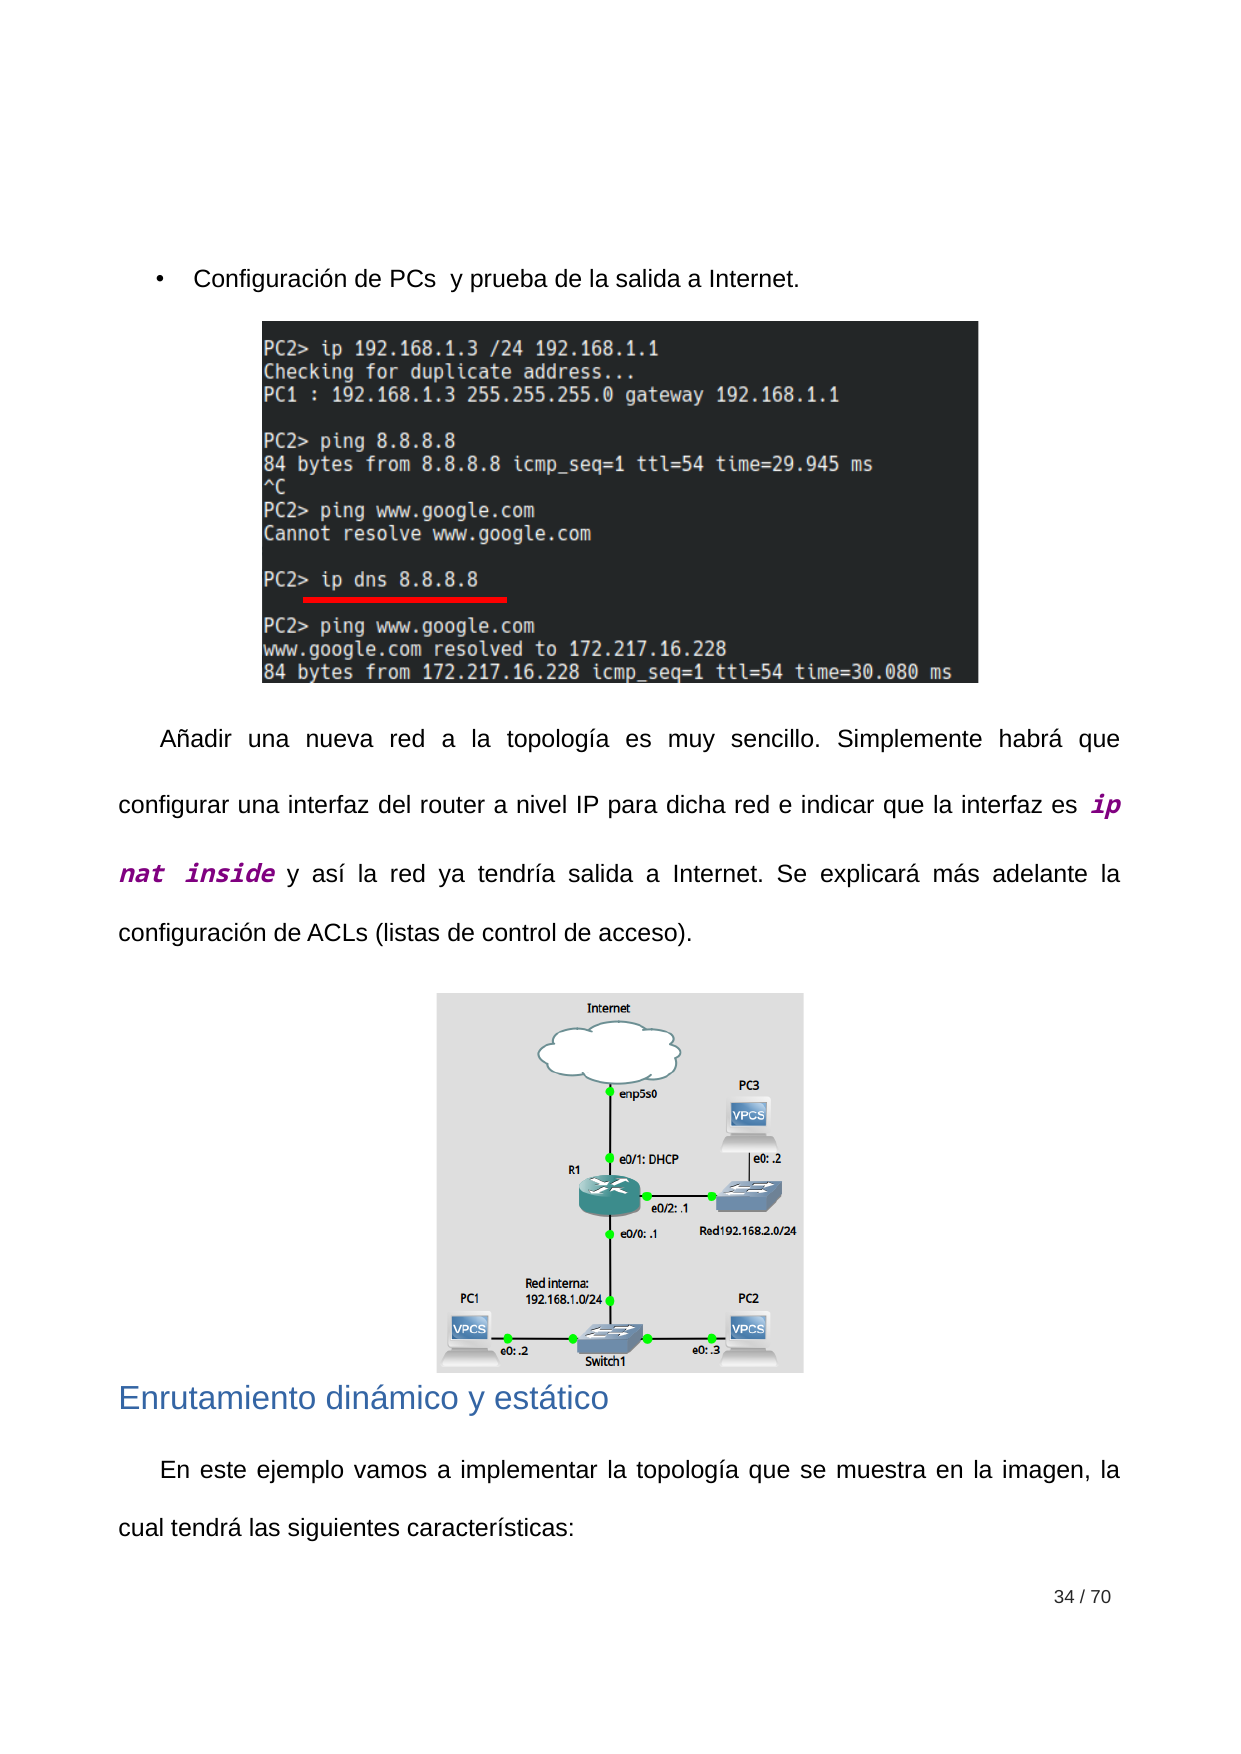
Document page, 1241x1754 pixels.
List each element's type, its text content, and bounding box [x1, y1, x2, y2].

list Configuración de PCs y prueba de la salida a Internet. [156, 264, 1122, 293]
picture [436, 993, 804, 1373]
text Enrutamiento dinámico y estático [118, 1378, 1122, 1417]
text En este ejemplo vamos a implementar la topología que se muestra en la imagen, la cual tendrá las siguientes características: [118, 1455, 1122, 1541]
picture [262, 321, 979, 683]
text Añadir una nueva red a la topología es muy sencillo. Simplemente habrá que configurar una interfaz del router a nivel IP para dicha red e indicar que la interfaz es ip nat inside y así la red ya tendría salida a Internet. Se explicará más adelante la configuración de ACLs (listas de control de acceso). [118, 724, 1122, 947]
